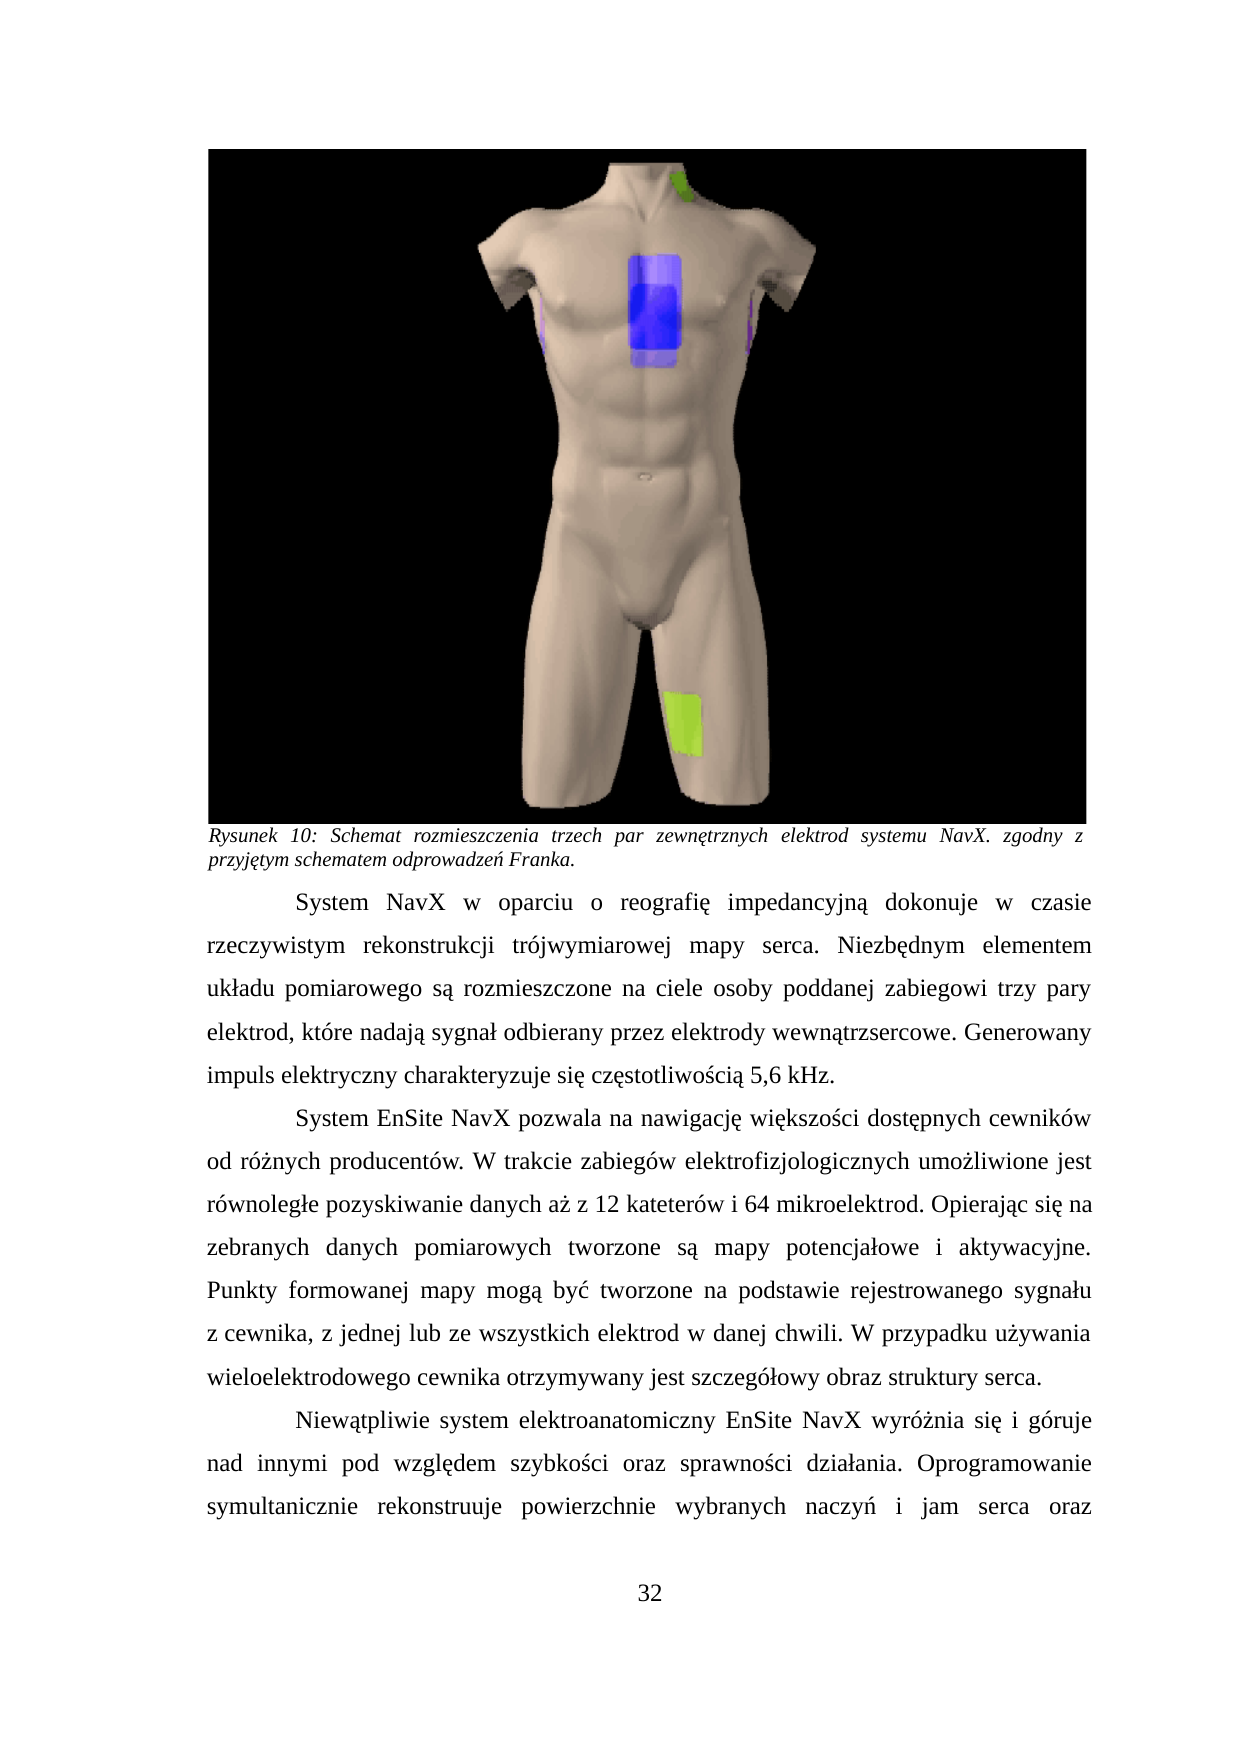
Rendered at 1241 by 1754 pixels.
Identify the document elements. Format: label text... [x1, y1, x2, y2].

picture [208, 149, 1087, 824]
text Niewątpliwie system elektroanatomiczny EnSite NavX wyróżnia się i góruje nad innymi pod względem szybkości oraz sprawności działania. Oprogramowanie symultanicznie rekonstruuje powierzchnie wybranych naczyń i jam serca oraz [207, 1405, 1093, 1520]
text Rysunek 10: Schemat rozmieszczenia trzech par zewnętrznych elektrod systemu NavX. zgodny z przyjętym schematem odprowadzeń Franka. [208, 824, 1086, 871]
text System EnSite NavX pozwala na nawigację większości dostępnych cewników od różnych producentów. W trakcie zabiegów elektrofizjologicznych umożliwione jest równoległe pozyskiwanie danych aż z 12 kateterów i 64 mikroelektrod. Opierając się na zebranych danych pomiarowych tworzone są mapy potencjałowe i aktywacyjne. Punkty formowanej mapy mogą być tworzone na podstawie rejestrowanego sygnału z cewnika, z jednej lub ze wszystkich elektrod w danej chwili. W przypadku używania wieloelektrodowego cewnika otrzymywany jest szczegółowy obraz struktury serca. [207, 1103, 1093, 1390]
text System NavX w oparciu o reografię impedancyjną dokonuje w czasie rzeczywistym rekonstrukcji trójwymiarowej mapy serca. Niezbędnym elementem układu pomiarowego są rozmieszczone na ciele osoby poddanej zabiegowi trzy pary elektrod, które nadają sygnał odbierany przez elektrody wewnątrzsercowe. Generowany impuls elektryczny charakteryzuje się częstotliwością 5,6 kHz. [207, 887, 1093, 1088]
